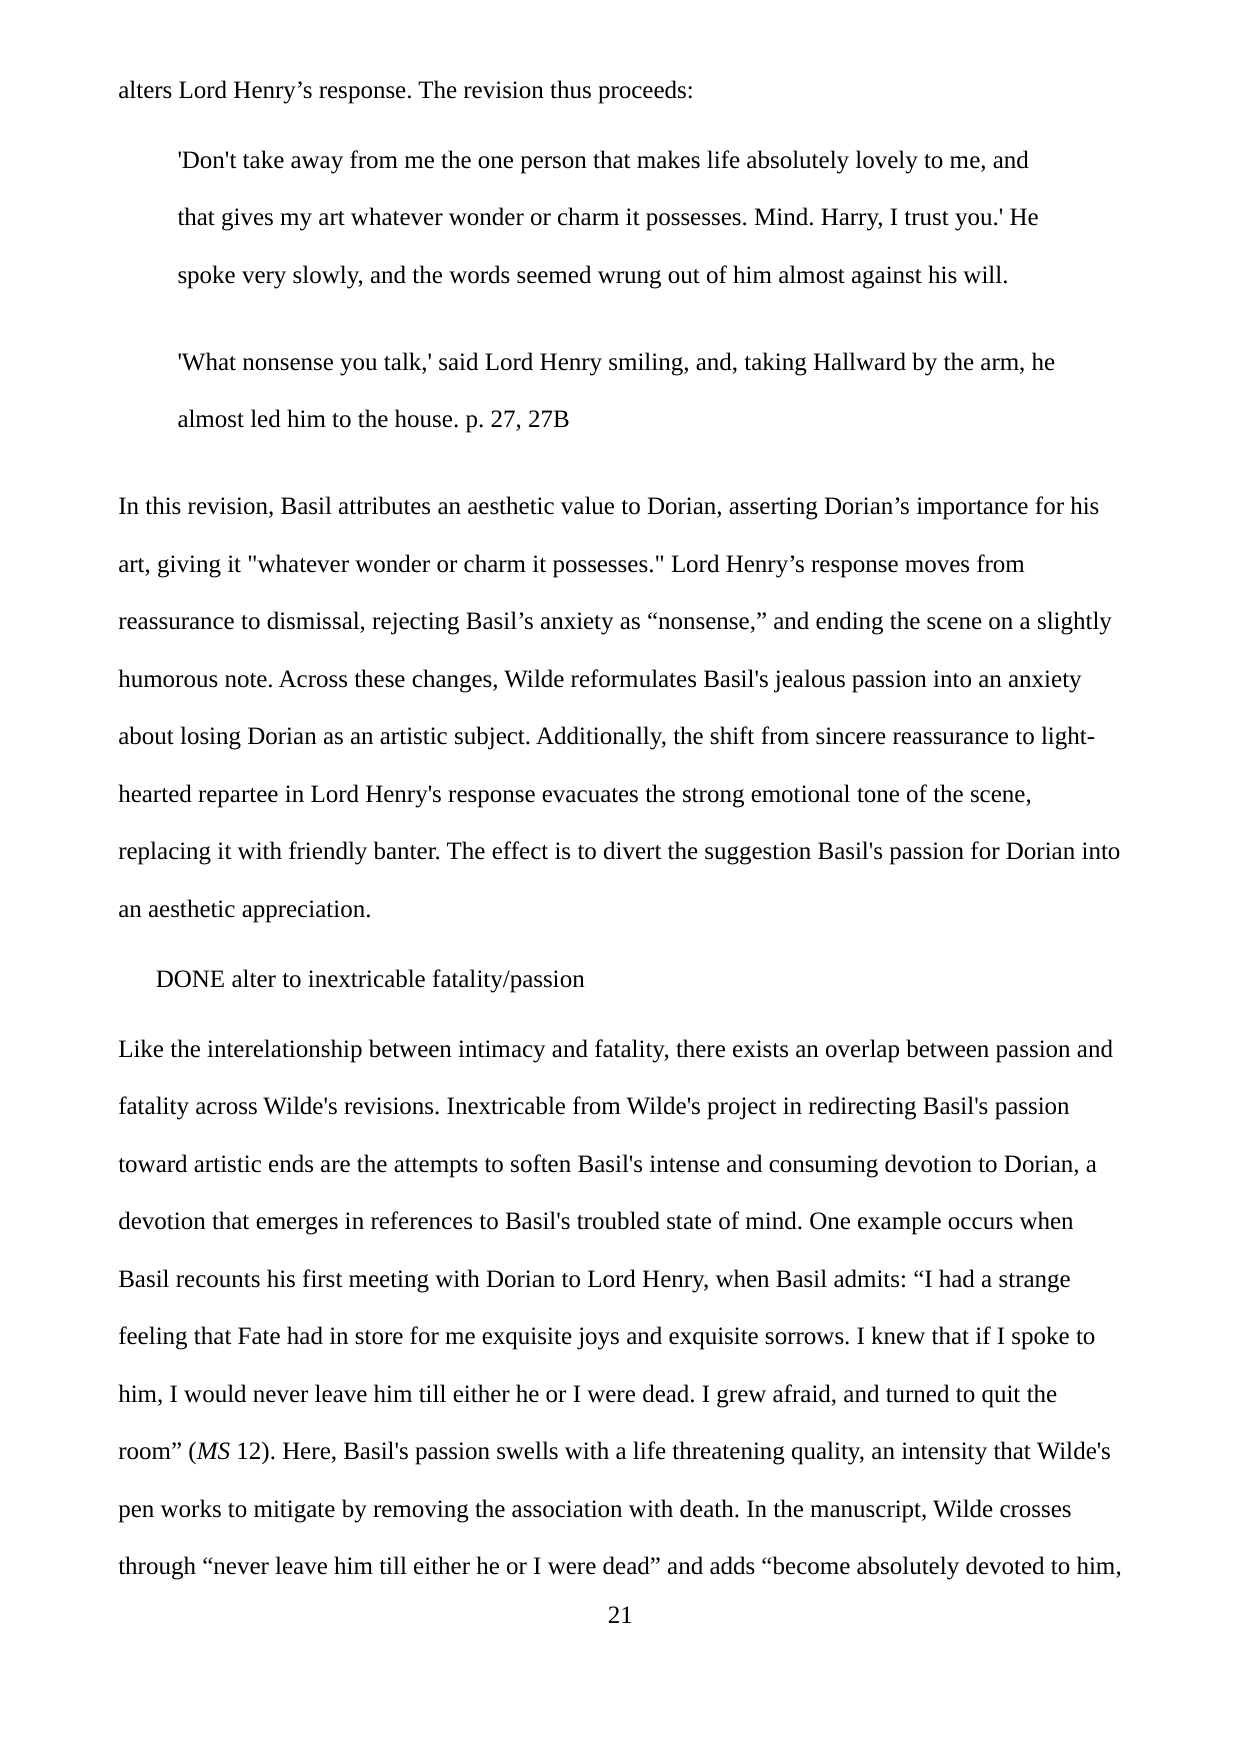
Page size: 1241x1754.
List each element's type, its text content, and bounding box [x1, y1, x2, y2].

text In this revision, Basil attributes an aesthetic value to Dorian, asserting Dorian’s importance for his art, giving it "whatever wonder or charm it possesses." Lord Henry’s response moves from reassurance to dismissal, rejecting Basil’s anxiety as “nonsense,” and ending the scene on a slightly humorous note. Across these changes, Wilde reformulates Basil's jealous passion into an anxiety about losing Dorian as an artistic subject. Additionally, the shift from sincere reassurance to light-hearted repartee in Lord Henry's response evacuates the strong emotional tone of the scene, replacing it with friendly banter. The effect is to divert the suggestion Basil's passion for Dorian into an aesthetic appreciation. [118, 491, 1122, 923]
text 'Don't take away from me the one person that makes life absolutely lovely to me, and that gives my art whatever wonder or charm it possesses. Mind. Harry, I trust you.' He spoke very slowly, and the words seemed wrung out of him almost against his will. [177, 145, 1063, 289]
text alters Lord Henry’s response. The revision thus proceeds: [118, 75, 1122, 104]
text 'What nonsense you talk,' said Lord Henry smiling, and, taking Hallward by the arm, he almost led him to the house. p. 27, 27B [177, 347, 1063, 433]
text Like the interelationship between intimacy and fatality, there exists an overlap between passion and fatality across Wilde's revisions. Inextricable from Wilde's project in redirecting Basil's passion toward artistic ends are the attempts to soften Basil's intense and consuming devotion to Dorian, a devotion that emerges in references to Basil's troubled state of mind. One example occurs when Basil recounts his first meeting with Dorian to Lord Henry, when Basil admits: “I had a strange feeling that Fate had in store for me exquisite joys and exquisite sorrows. I knew that if I spoke to him, I would never leave him till either he or I were dead. I grew afraid, and turned to quit the room” (MS 12). Here, Basil's passion swells with a life threatening quality, an intensity that Wilde's pen works to mitigate by removing the association with death. In the manuscript, Wilde crosses through “never leave him till either he or I were dead” and adds “become absolutely devoted to him, [118, 1034, 1122, 1580]
text DONE alter to inextricable fatality/passion [156, 964, 1122, 993]
